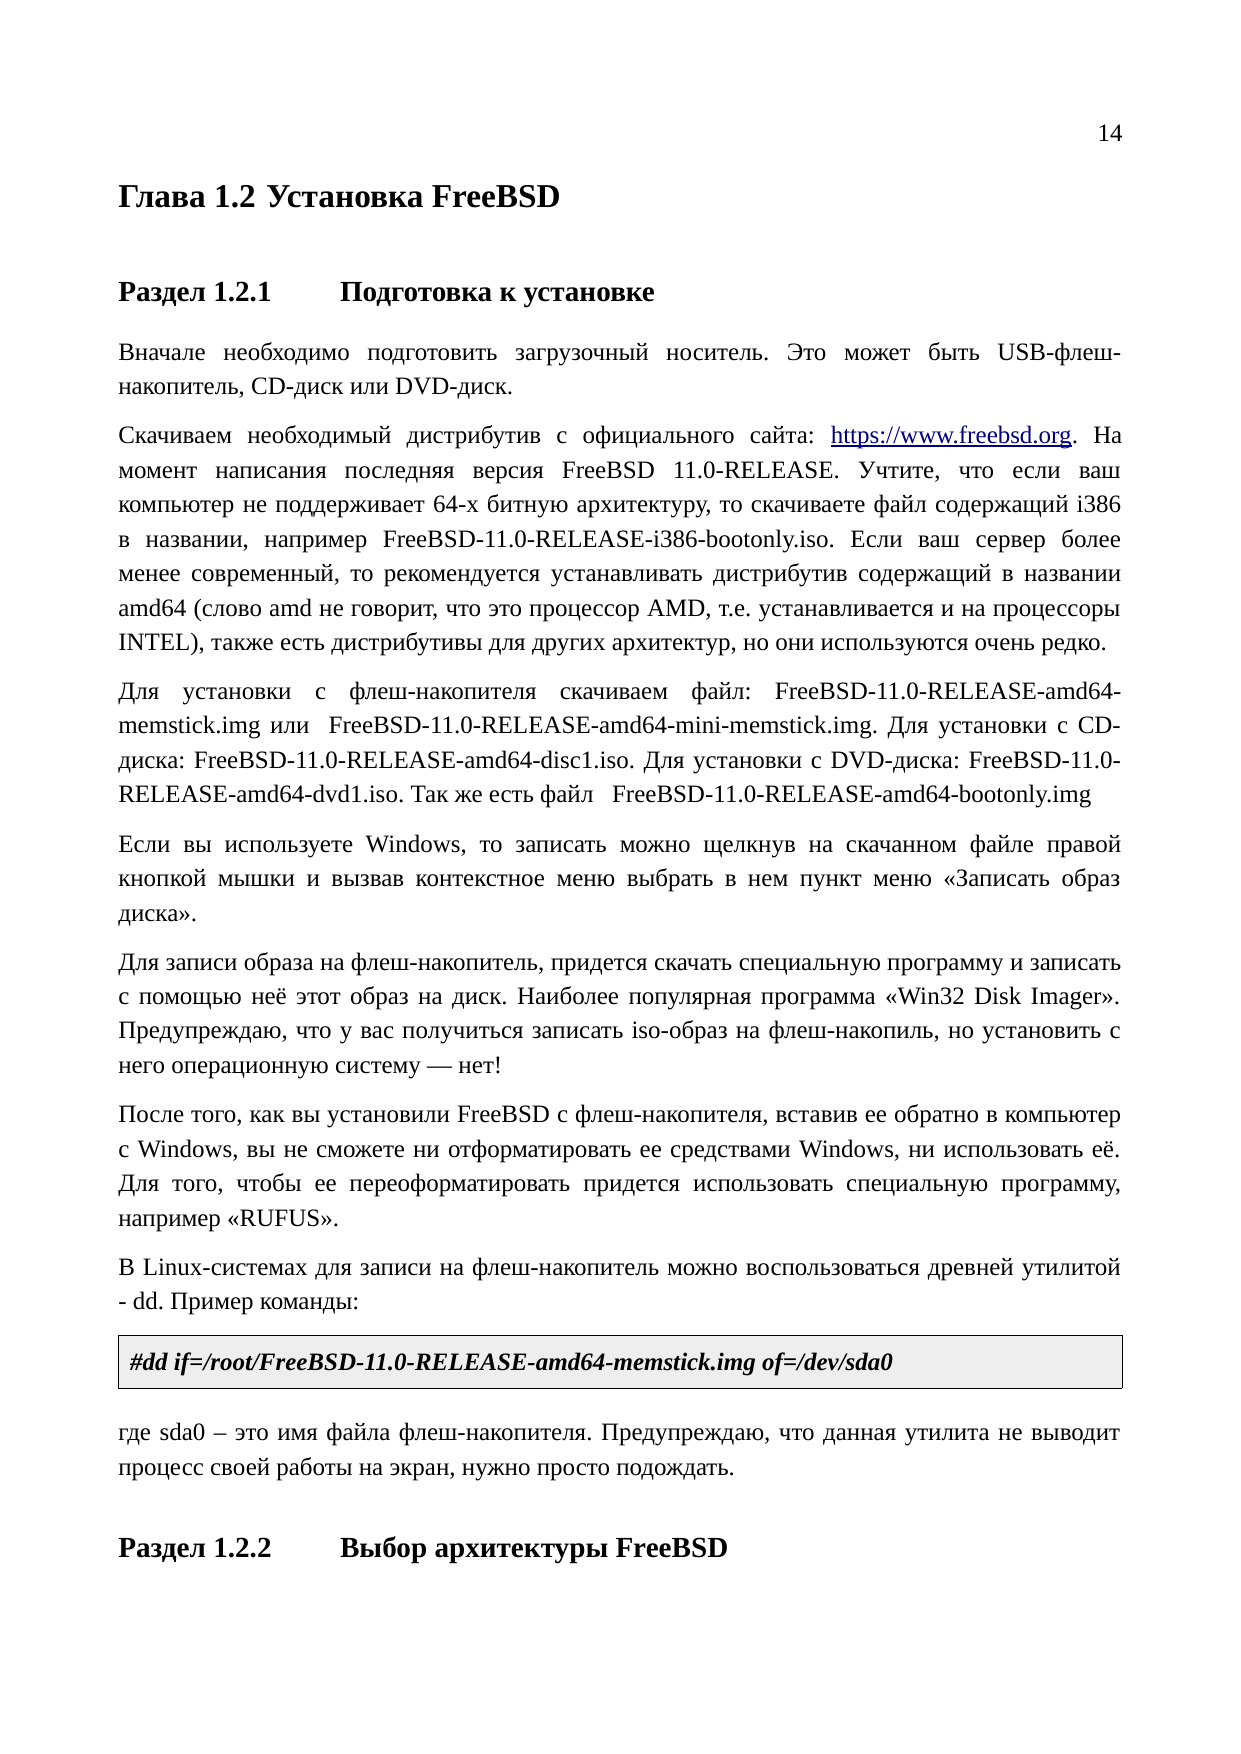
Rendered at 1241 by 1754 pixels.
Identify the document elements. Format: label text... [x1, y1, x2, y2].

text Вначале необходимо подготовить загрузочный носитель. Это может быть USB-флеш-накопитель, CD-диск или DVD-диск. [118, 337, 1122, 400]
text В Linux-системах для записи на флеш-накопитель можно воспользоваться древней утилитой - dd. Пример команды: [118, 1252, 1122, 1315]
subtitle Подготовка к установке [118, 274, 1122, 307]
subtitle Установка FreeBSD [118, 176, 1122, 215]
text Если вы используете Windows, то записать можно щелкнув на скачанном файле правой кнопкой мышки и вызвав контекстное меню выбрать в нем пункт меню «Записать образ диска». [118, 829, 1122, 926]
text После того, как вы установили FreeBSD с флеш-накопителя, вставив ее обратно в компьютер с Windows, вы не сможете ни отформатировать ее средствами Windows, ни использовать её. Для того, чтобы ее переоформатировать придется использовать специальную программу, например «RUFUS». [118, 1099, 1122, 1231]
subtitle Выбор архитектуры FreeBSD [118, 1530, 1122, 1564]
text где sda0 – это имя файла флеш-накопителя. Предупреждаю, что данная утилита не выводит процесс своей работы на экран, нужно просто подождать. [118, 1417, 1122, 1480]
text Для установки с флеш-накопителя скачиваем файл: FreeBSD-11.0-RELEASE-amd64-memstick.img или FreeBSD-11.0-RELEASE-amd64-mini-memstick.img. Для установки с CD-диска: FreeBSD-11.0-RELEASE-amd64-disc1.iso. Для установки с DVD-диска: FreeBSD-11.0-RELEASE-amd64-dvd1.iso. Так же есть файл FreeBSD-11.0-RELEASE-amd64-bootonly.img [118, 676, 1122, 808]
text Для записи образа на флеш-накопитель, придется скачать специальную программу и записать с помощью неё этот образ на диск. Наиболее популярная программа «Win32 Disk Imager». Предупреждаю, что у вас получиться записать iso-образ на флеш-накопиль, но установить с него операционную систему — нет! [118, 947, 1122, 1079]
text #dd if=/root/FreeBSD-11.0-RELEASE-amd64-memstick.img of=/dev/sda0 [119, 1336, 1122, 1388]
text Скачиваем необходимый дистрибутив с официального сайта: https://www.freebsd.org. На момент написания последняя версия FreeBSD 11.0-RELEASE. Учтите, что если ваш компьютер не поддерживает 64-х битную архитектуру, то скачиваете файл содержащий i386 в названии, например FreeBSD-11.0-RELEASE-i386-bootonly.iso. Если ваш сервер более менее современный, то рекомендуется устанавливать дистрибутив содержащий в названии amd64 (слово amd не говорит, что это процессор AMD, т.е. устанавливается и на процессоры INTEL), также есть дистрибутивы для других архитектур, но они используются очень редко. [118, 420, 1122, 656]
